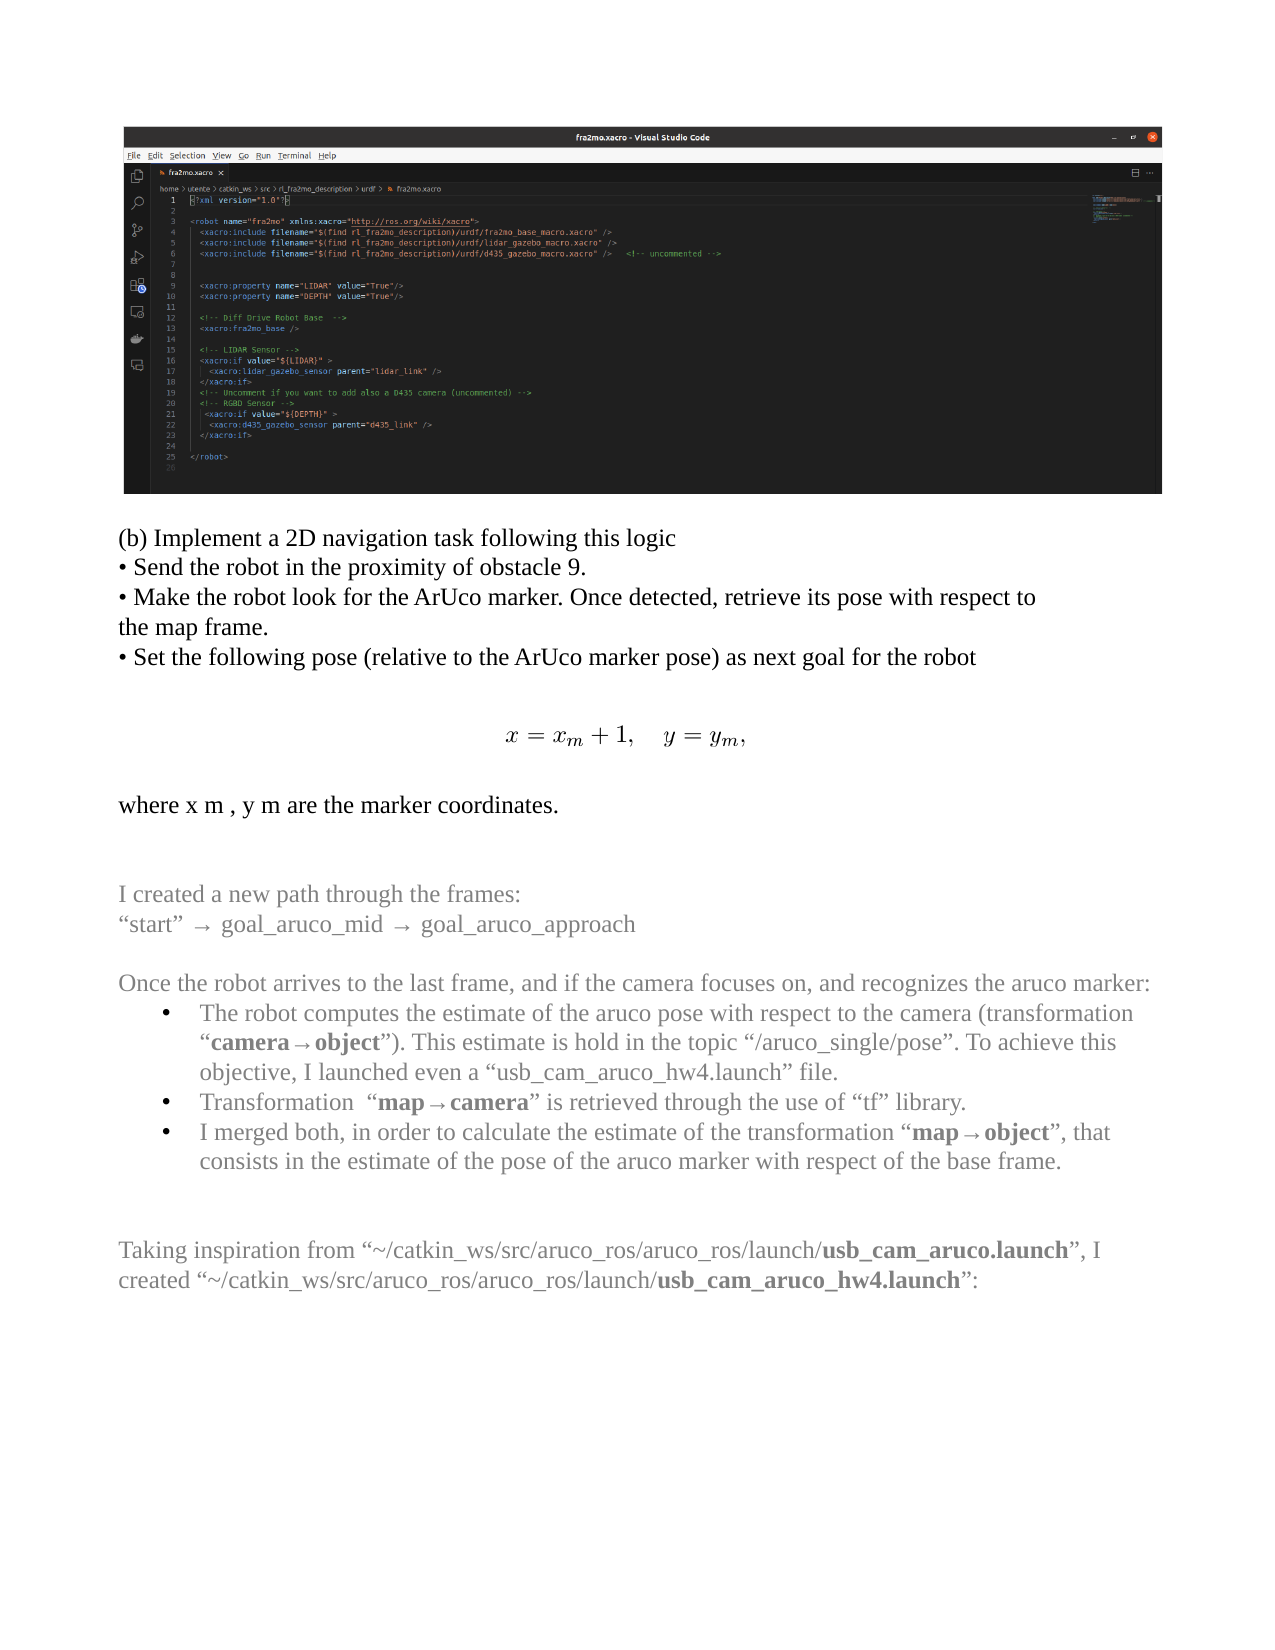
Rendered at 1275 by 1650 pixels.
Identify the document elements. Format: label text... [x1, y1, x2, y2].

text the map frame. [118, 611, 1157, 641]
text Once the robot arrives to the last frame, and if the camera focuses on, and recognizes the aruco marker: [118, 967, 1157, 997]
text • Make the robot look for the ArUco marker. Once detected, retrieve its pose with respect to [118, 581, 1157, 611]
text • Send the robot in the proximity of obstacle 9. [118, 552, 1157, 581]
list I merged both, in order to calculate the estimate of the transformation “map→object”, that consists in the estimate of the pose of the aruco marker with respect of the base frame. [162, 1116, 1157, 1175]
text where x m , y m are the marker coordinates. [118, 789, 1157, 819]
text • Set the following pose (relative to the ArUco marker pose) as next goal for the robot [118, 641, 1157, 670]
picture [123, 126, 1163, 494]
list The robot computes the estimate of the aruco pose with respect to the camera (transformation “camera→object”). This estimate is hold in the topic “/aruco_single/pose”. To achieve this objective, I launched even a “usb_cam_aruco_hw4.launch” file. [162, 997, 1157, 1086]
list Transformation “map→camera” is retrieved through the use of “tf” library. [162, 1086, 1157, 1116]
text Taking inspiration from “~/catkin_ws/src/aruco_ros/aruco_ros/launch/usb_cam_aruco.launch”, I created “~/catkin_ws/src/aruco_ros/aruco_ros/launch/usb_cam_aruco_hw4.launch”: [118, 1234, 1157, 1294]
picture [606, 707, 745, 767]
text I created a new path through the frames: [118, 878, 1157, 908]
text “start” → goal_aruco_mid → goal_aruco_approach [118, 908, 1157, 937]
text (b) Implement a 2D navigation task following this logic [118, 522, 1157, 552]
